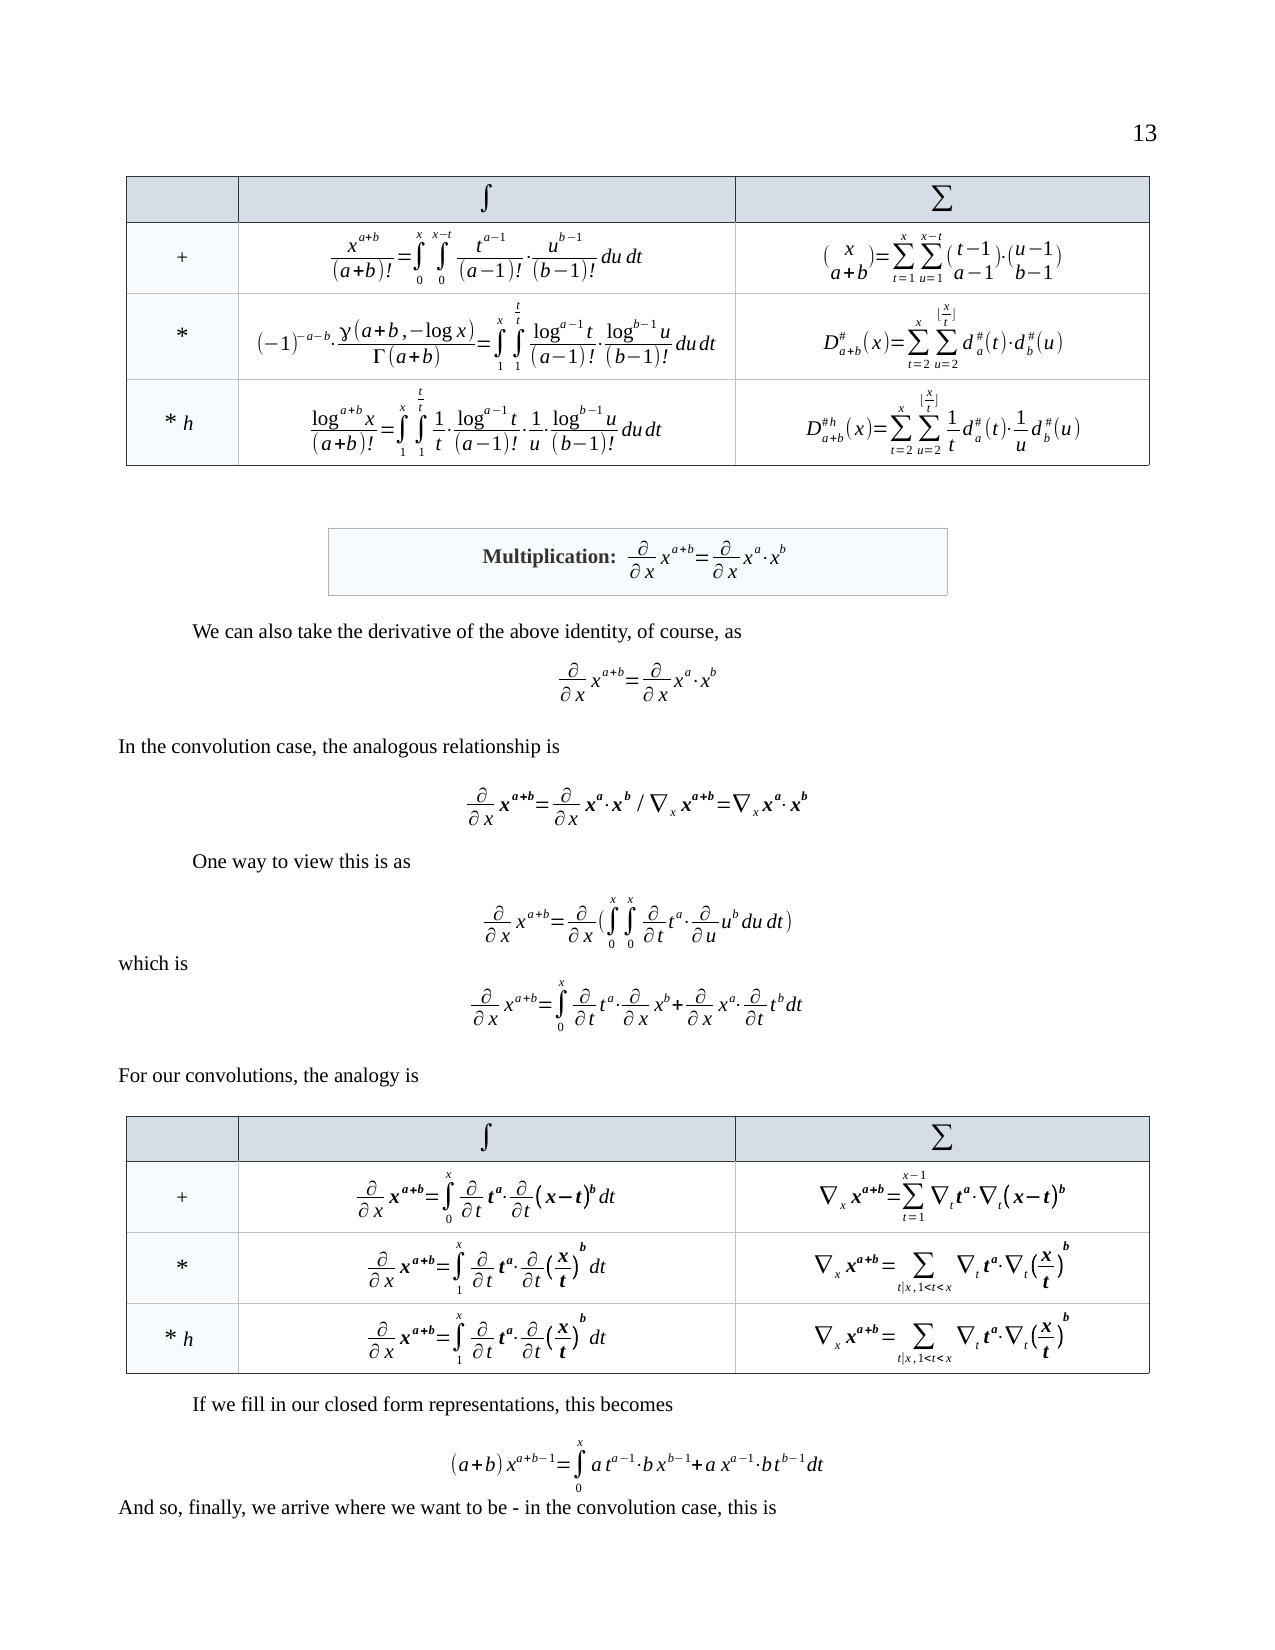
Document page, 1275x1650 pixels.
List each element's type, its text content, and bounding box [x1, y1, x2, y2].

table_cell [239, 223, 735, 292]
text / [118, 787, 1157, 830]
text In the convolution case, the analogous relationship is [118, 734, 1157, 758]
table_cell * [127, 1233, 238, 1302]
table_cell [736, 1162, 1149, 1232]
table_header [127, 177, 238, 222]
table_header [127, 1117, 238, 1161]
table_cell [736, 1233, 1149, 1302]
text For our convolutions, the analogy is [118, 1063, 1157, 1087]
table_header [736, 1117, 1149, 1161]
table_cell [736, 223, 1149, 292]
text which is [118, 951, 1157, 975]
table_cell [239, 1162, 735, 1232]
table_header [239, 177, 735, 222]
table_cell [239, 294, 735, 379]
table_cell * [127, 294, 238, 379]
table_cell * [127, 380, 238, 465]
table_cell + [127, 223, 238, 292]
text And so, finally, we arrive where we want to be - in the convolution case, this is [118, 1495, 1157, 1519]
table_header [239, 1117, 735, 1161]
text Multiplication: [329, 529, 947, 595]
table_cell [239, 380, 735, 465]
text We can also take the derivative of the above identity, of course, as [118, 619, 1157, 643]
text If we fill in our closed form representations, this becomes [118, 1392, 1157, 1416]
table_cell [736, 294, 1149, 379]
table_cell * [127, 1304, 238, 1373]
table_cell [239, 1304, 735, 1373]
table_cell [736, 380, 1149, 465]
table_cell [736, 1304, 1149, 1373]
table_cell + [127, 1162, 238, 1232]
table_header [736, 177, 1149, 222]
table_cell [239, 1233, 735, 1302]
text One way to view this is as [118, 849, 1157, 873]
